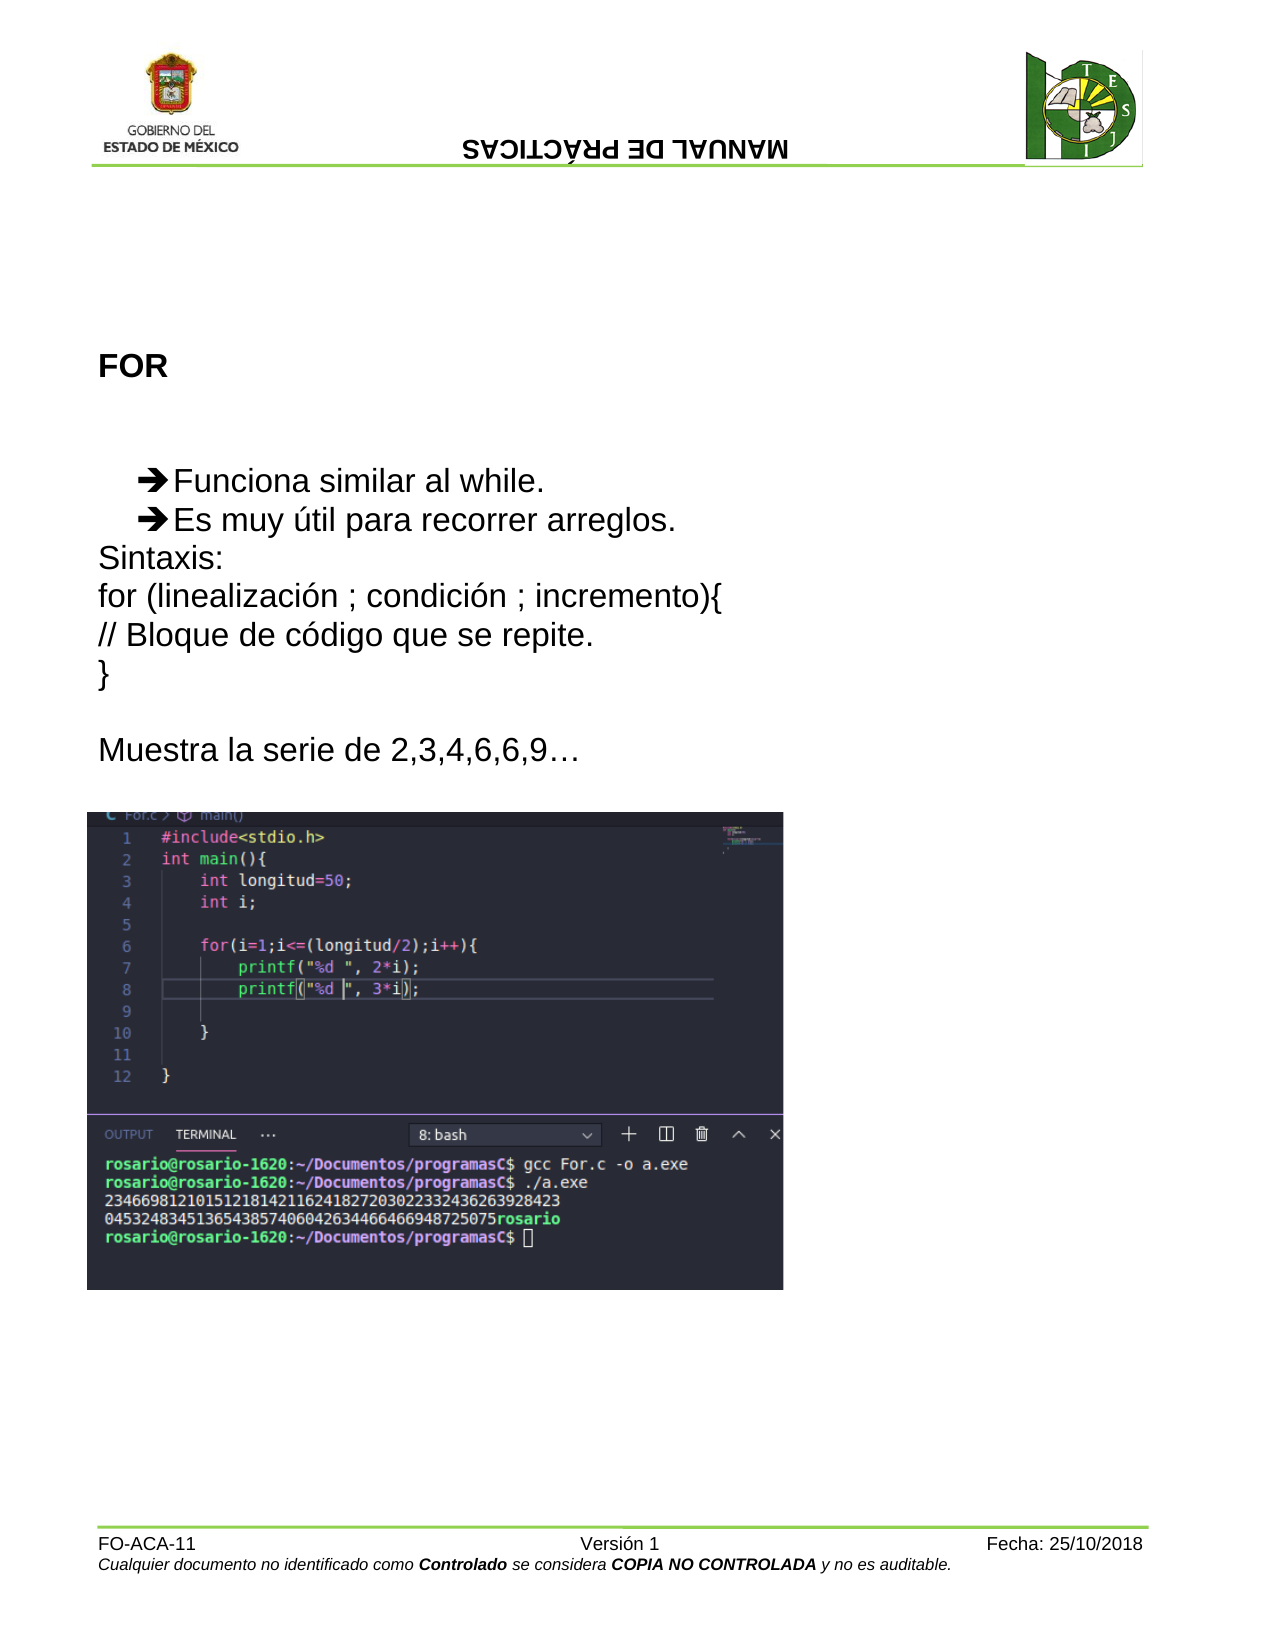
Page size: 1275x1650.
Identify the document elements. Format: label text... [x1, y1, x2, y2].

text Muestra la serie de 2,3,4,6,6,9… [98, 730, 1183, 769]
text } [98, 653, 1183, 692]
list Es muy útil para recorrer arreglos. [135, 499, 1183, 538]
text for (linealización ; condición ; incremento){ [98, 577, 1183, 615]
picture [95, 42, 241, 161]
text // Bloque de código que se repite. [98, 615, 1183, 653]
picture [730, 812, 784, 1290]
text Sintaxis: [98, 538, 1183, 577]
picture [1024, 50, 1143, 166]
text FOR [98, 346, 1183, 384]
list Funciona similar al while. [135, 461, 1183, 499]
